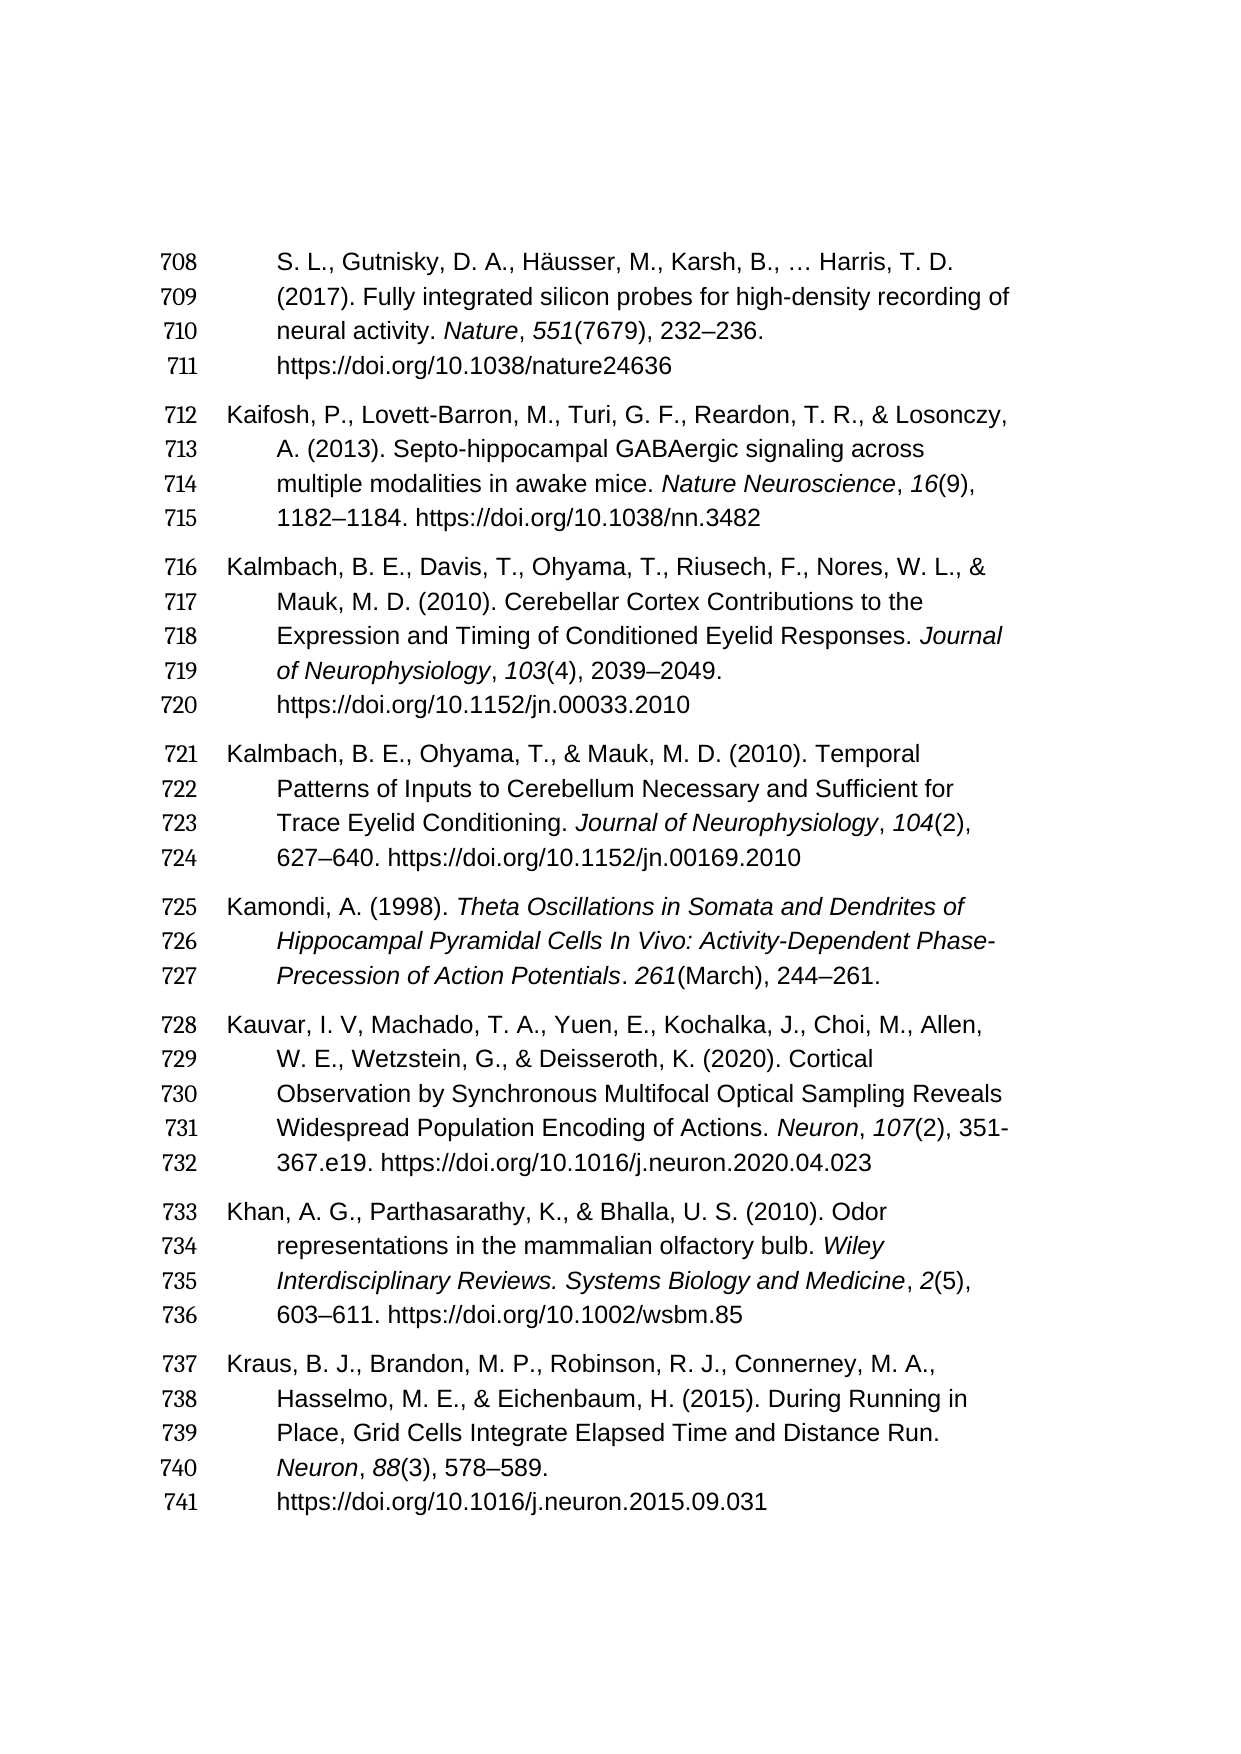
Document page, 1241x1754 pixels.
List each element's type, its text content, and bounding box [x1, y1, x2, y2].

text Kamondi, A. (1998). Theta Oscillations in Somata and Dendrites of Hippocampal Pyramidal Cells In Vivo: Activity-Dependent Phase-Precession of Action Potentials. 261(March), 244–261. [226, 892, 1014, 989]
text Khan, A. G., Parthasarathy, K., & Bhalla, U. S. (2010). Odor representations in the mammalian olfactory bulb. Wiley Interdisciplinary Reviews. Systems Biology and Medicine, 2(5), 603–611. https://doi.org/10.1002/wsbm.85 [226, 1197, 1014, 1329]
text Kraus, B. J., Brandon, M. P., Robinson, R. J., Connerney, M. A., Hasselmo, M. E., & Eichenbaum, H. (2015). During Running in Place, Grid Cells Integrate Elapsed Time and Distance Run. Neuron, 88(3), 578–589. https://doi.org/10.1016/j.neuron.2015.09.031 [226, 1349, 1014, 1516]
text S. L., Gutnisky, D. A., Häusser, M., Karsh, B., … Harris, T. D. (2017). Fully integrated silicon probes for high-density recording of neural activity. Nature, 551(7679), 232–236. https://doi.org/10.1038/nature24636 [226, 247, 1014, 379]
text Kaifosh, P., Lovett-Barron, M., Turi, G. F., Reardon, T. R., & Losonczy, A. (2013). Septo-hippocampal GABAergic signaling across multiple modalities in awake mice. Nature Neuroscience, 16(9), 1182–1184. https://doi.org/10.1038/nn.3482 [226, 400, 1014, 532]
text Kalmbach, B. E., Davis, T., Ohyama, T., Riusech, F., Nores, W. L., & Mauk, M. D. (2010). Cerebellar Cortex Contributions to the Expression and Timing of Conditioned Eyelid Responses. Journal of Neurophysiology, 103(4), 2039–2049. https://doi.org/10.1152/jn.00033.2010 [226, 552, 1014, 719]
text Kauvar, I. V, Machado, T. A., Yuen, E., Kochalka, J., Choi, M., Allen, W. E., Wetzstein, G., & Deisseroth, K. (2020). Cortical Observation by Synchronous Multifocal Optical Sampling Reveals Widespread Population Encoding of Actions. Neuron, 107(2), 351-367.e19. https://doi.org/10.1016/j.neuron.2020.04.023 [226, 1010, 1014, 1176]
text Kalmbach, B. E., Ohyama, T., & Mauk, M. D. (2010). Temporal Patterns of Inputs to Cerebellum Necessary and Sufficient for Trace Eyelid Conditioning. Journal of Neurophysiology, 104(2), 627–640. https://doi.org/10.1152/jn.00169.2010 [226, 739, 1014, 871]
